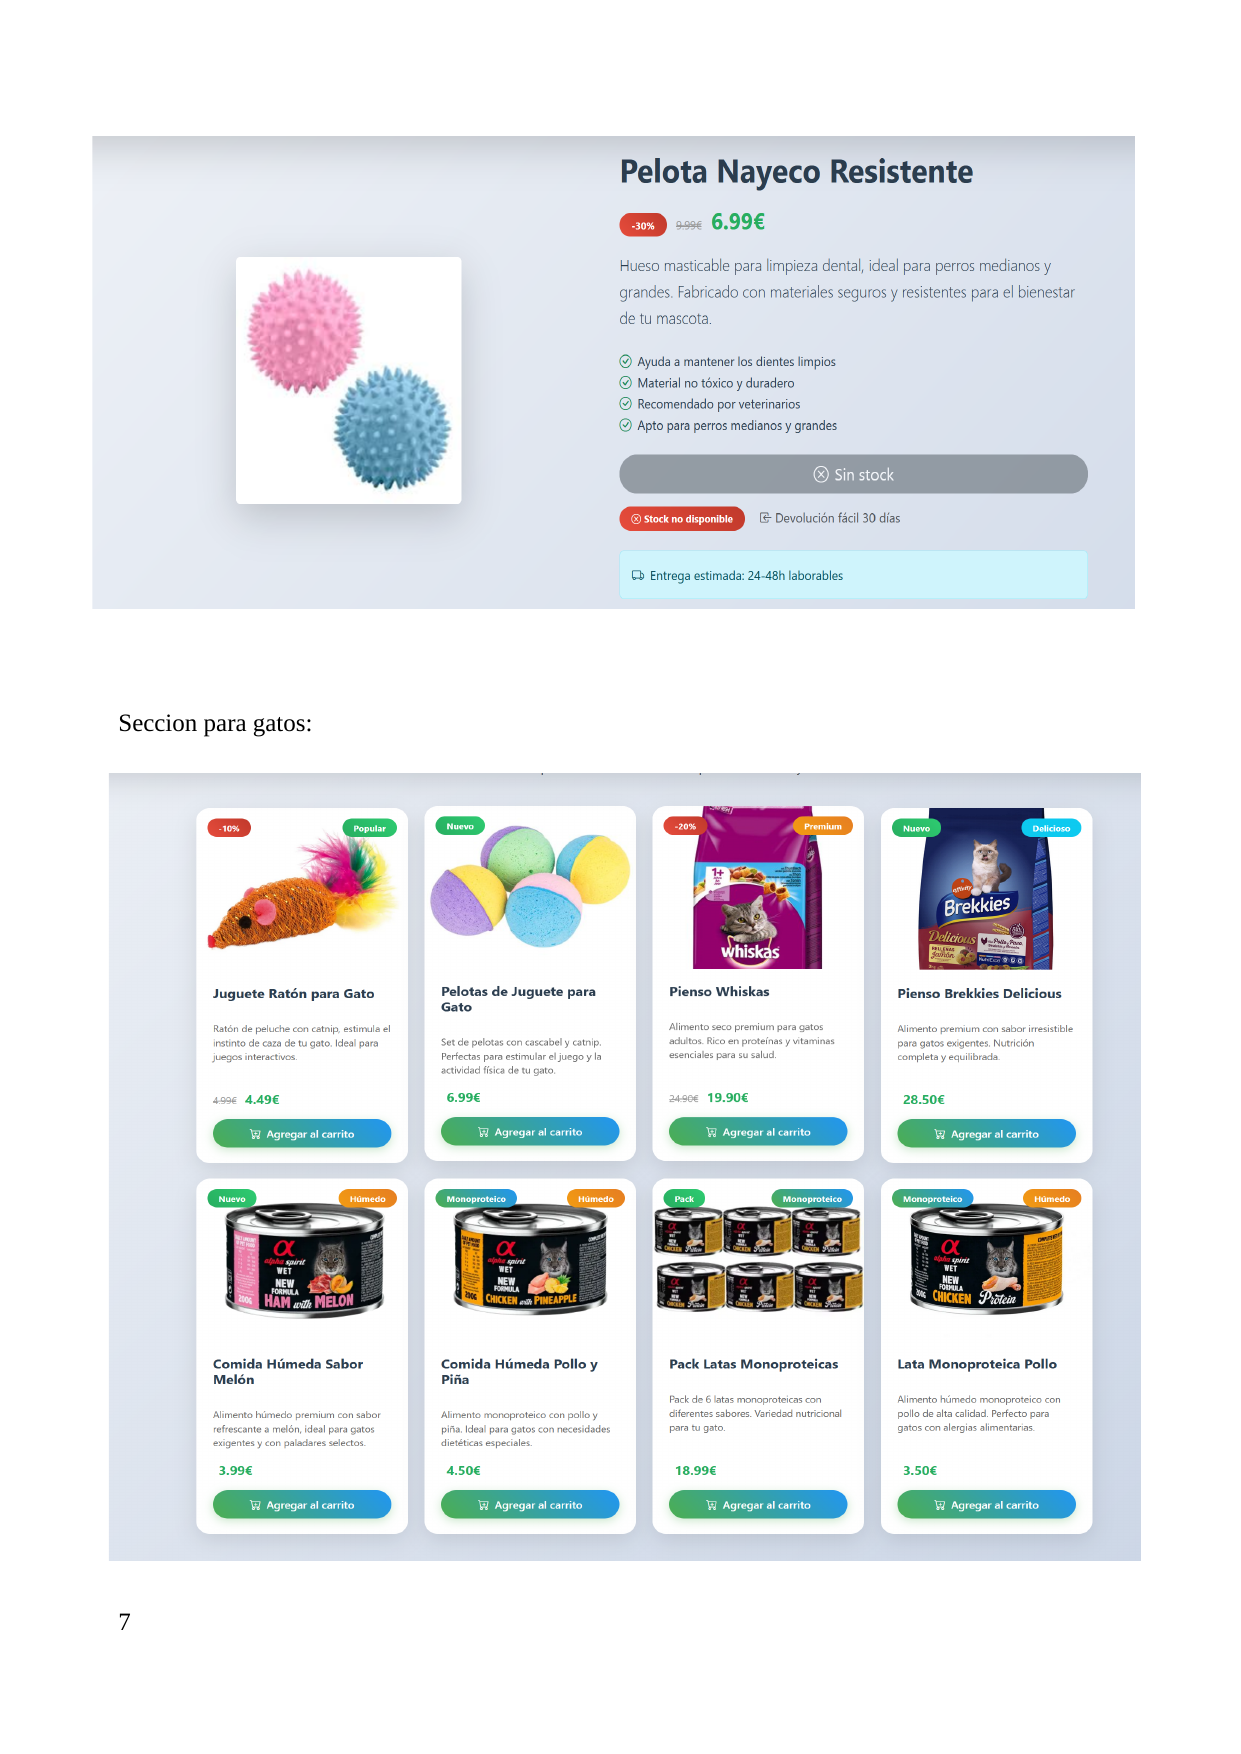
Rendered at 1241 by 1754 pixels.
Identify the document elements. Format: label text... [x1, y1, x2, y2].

picture [92, 136, 1135, 609]
picture [108, 773, 1141, 1561]
text Seccion para gatos: [118, 708, 1122, 737]
